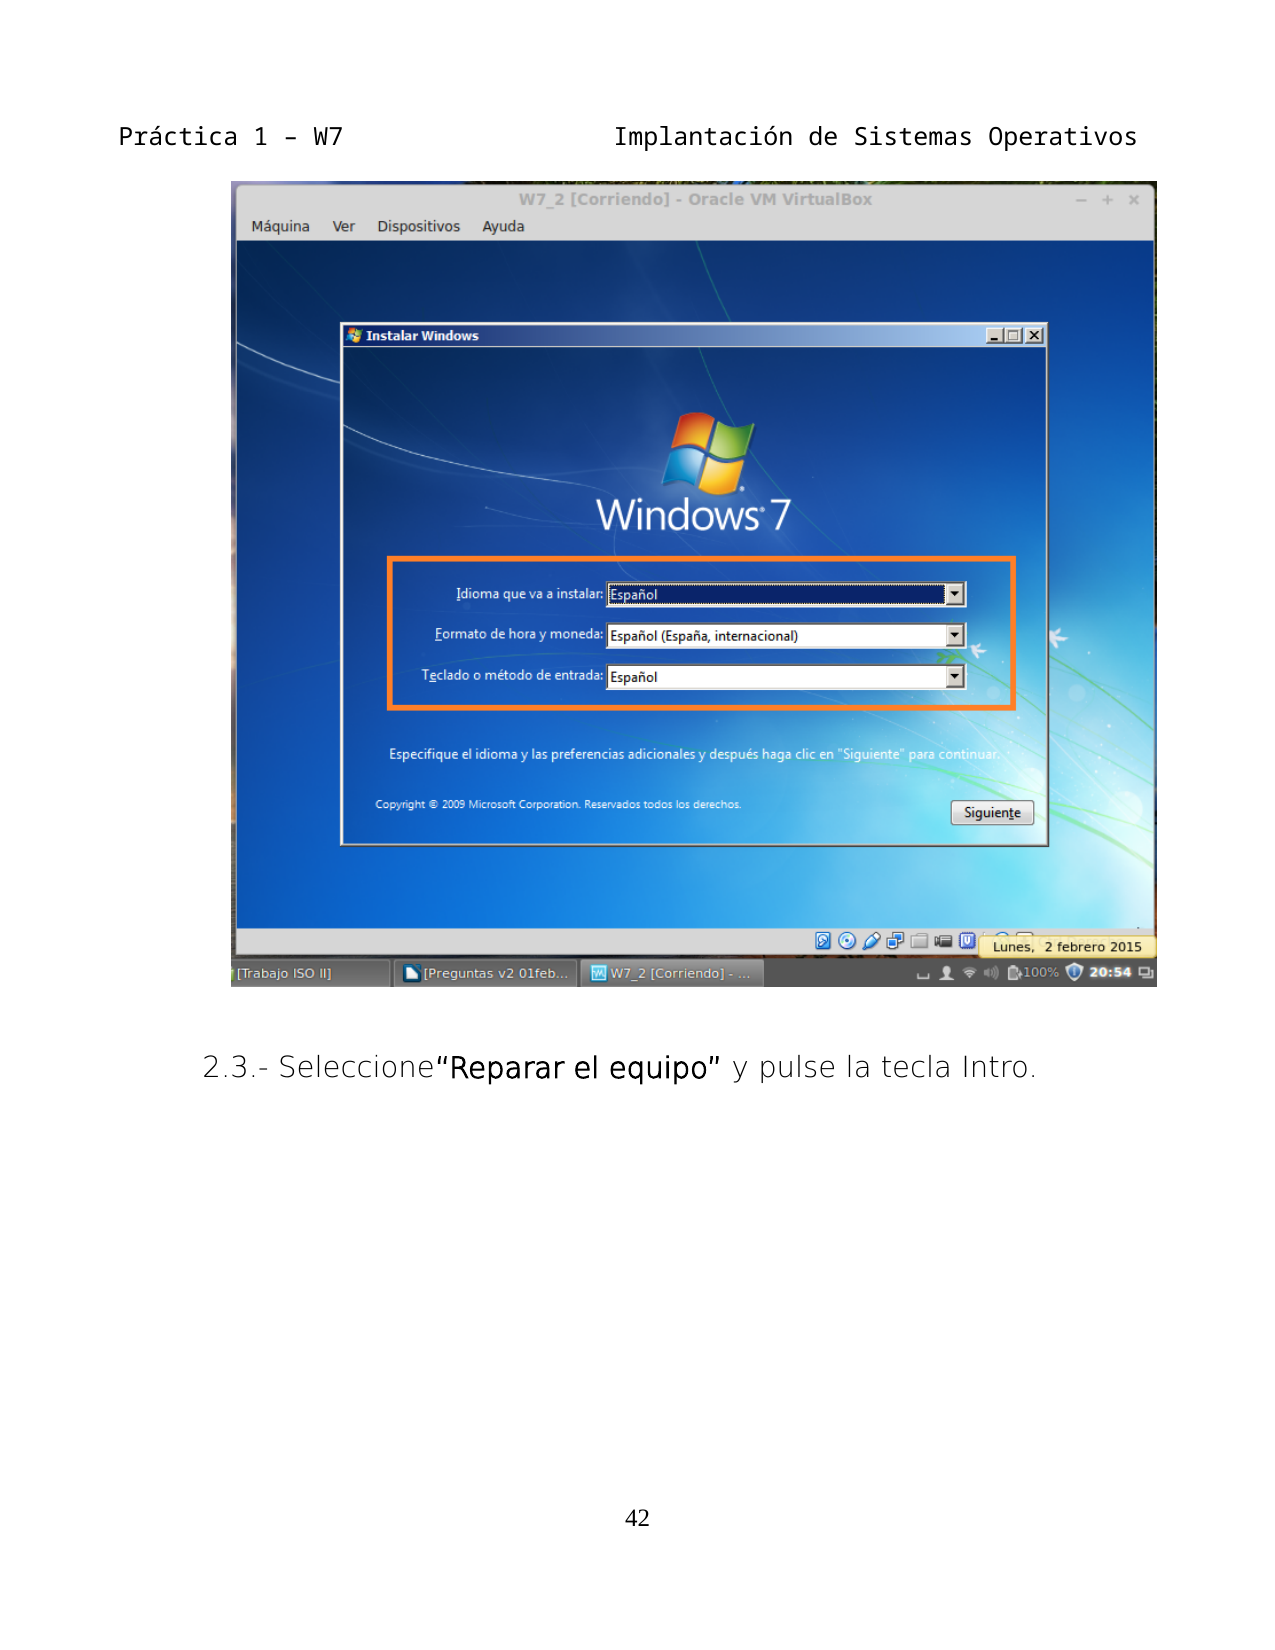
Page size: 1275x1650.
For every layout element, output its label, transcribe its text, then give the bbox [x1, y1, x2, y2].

list Seleccione“Reparar el equipo” y pulse la tecla Intro. [193, 1051, 1157, 1085]
picture [231, 181, 1157, 987]
